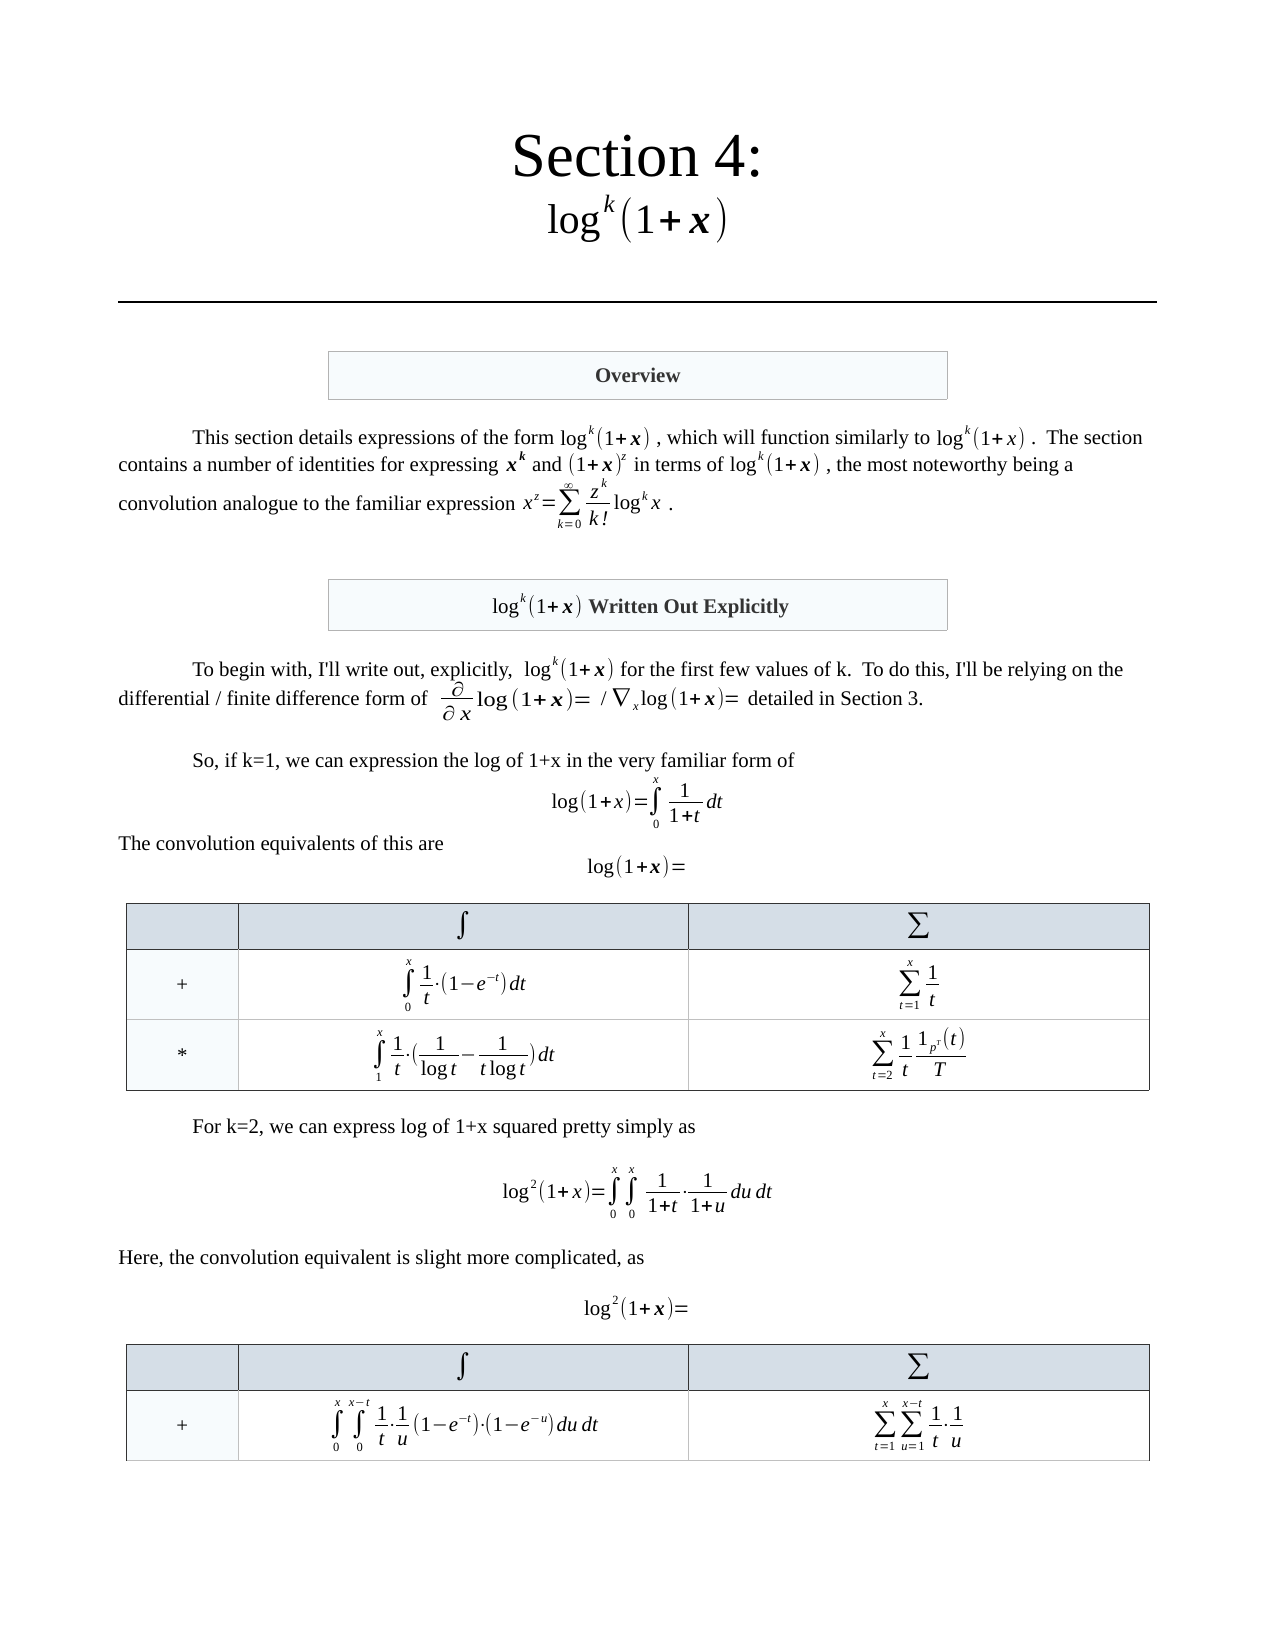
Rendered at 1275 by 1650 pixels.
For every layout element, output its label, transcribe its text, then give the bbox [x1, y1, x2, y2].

table_cell + [127, 950, 238, 1019]
table_cell [239, 1391, 688, 1460]
text Overview [329, 352, 947, 399]
table_header [239, 904, 688, 949]
table_header [689, 904, 1149, 949]
text Here, the convolution equivalent is slight more complicated, as [118, 1245, 1157, 1269]
table_cell [689, 1391, 1149, 1460]
table_header [127, 1345, 238, 1390]
text To begin with, I'll write out, explicitly, for the first few values of k. To do this, I'll be relying on the differential / finite difference form of /detailed in Section 3. [118, 654, 1157, 724]
text The convolution equivalents of this are [118, 831, 1157, 855]
text Section 4: [118, 118, 1157, 190]
table_header [239, 1345, 688, 1390]
table_cell [689, 1020, 1149, 1090]
table_header [689, 1345, 1149, 1390]
text So, if k=1, we can expression the log of 1+x in the very familiar form of [118, 748, 1157, 772]
table_cell + [127, 1391, 238, 1460]
table_cell [689, 950, 1149, 1019]
table_header [127, 904, 238, 949]
text For k=2, we can express log of 1+x squared pretty simply as [118, 1114, 1157, 1138]
text Written Out Explicitly [329, 580, 947, 630]
table_cell [239, 950, 688, 1019]
table_cell * [127, 1020, 238, 1090]
table_cell [239, 1020, 688, 1090]
text This section details expressions of the form, which will function similarly to. The section contains a number of identities for expressingandin terms of, the most noteworthy being a convolution analogue to the familiar expression. [118, 423, 1157, 531]
